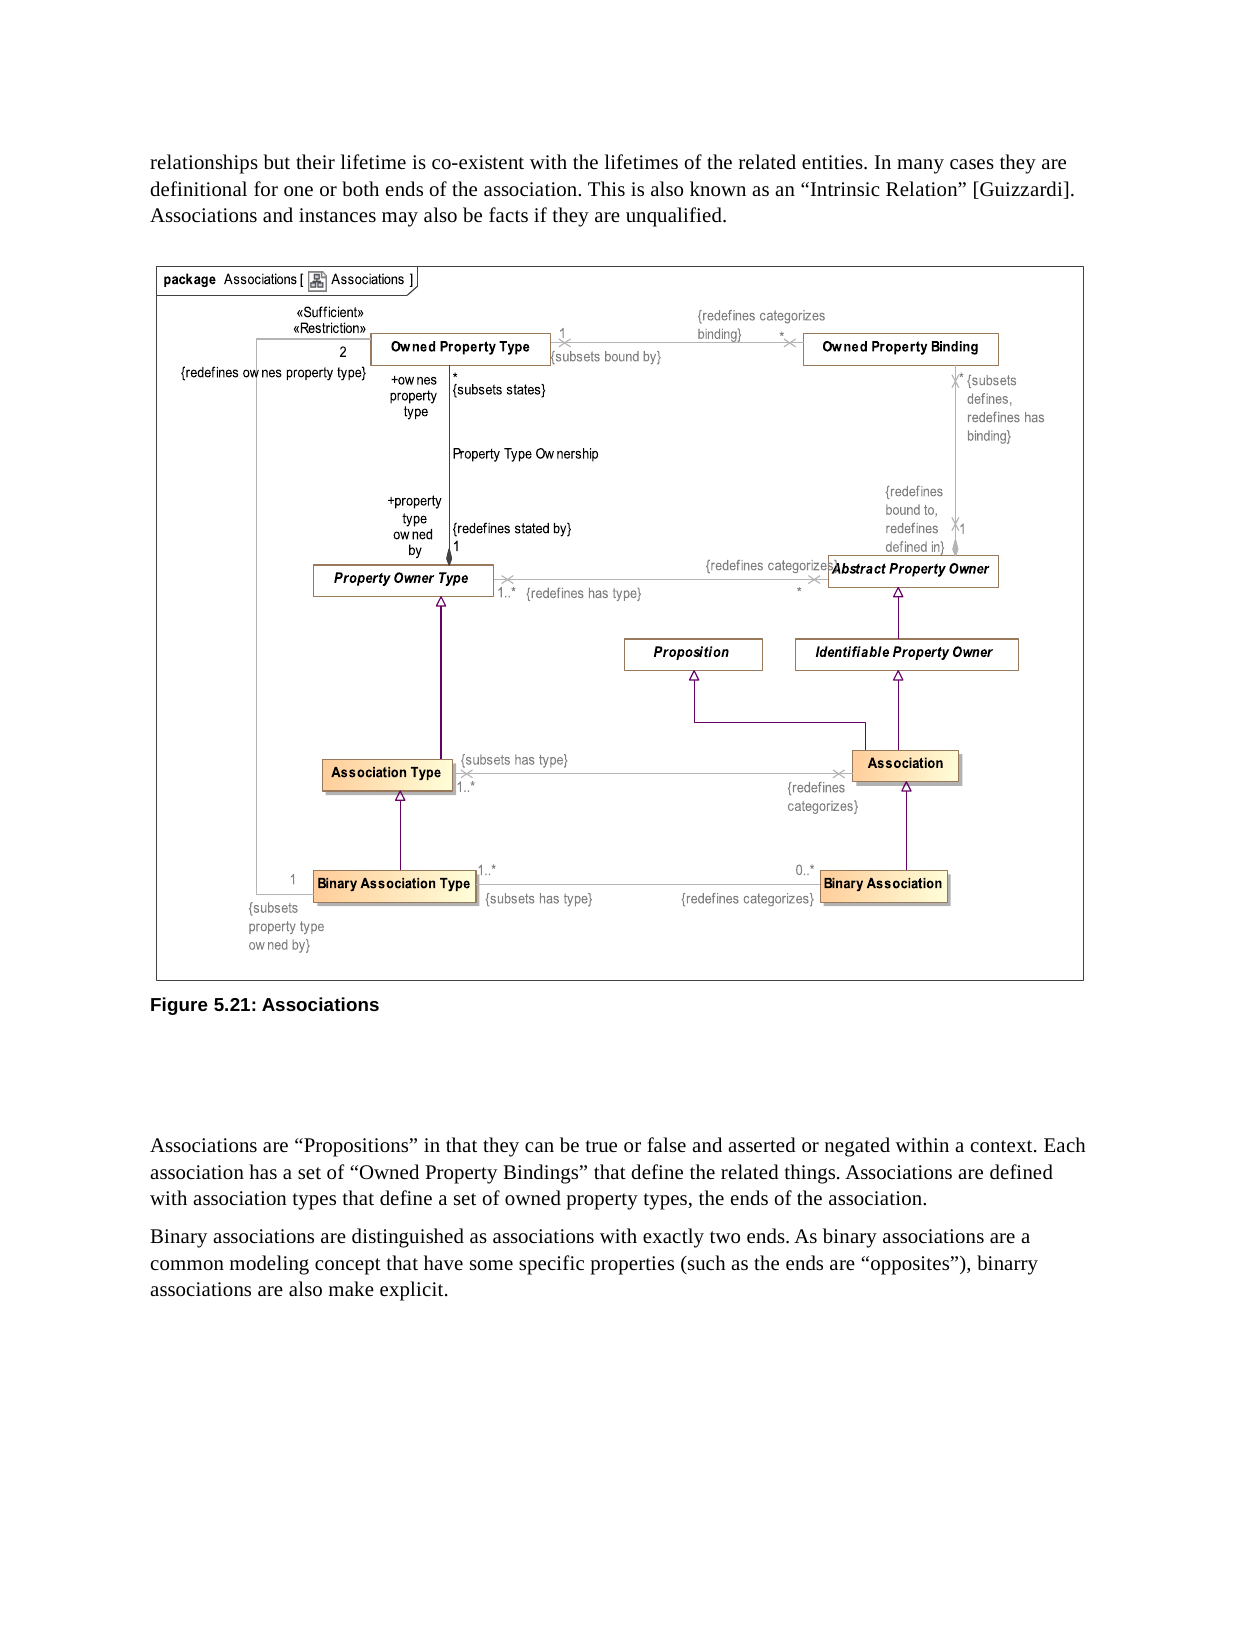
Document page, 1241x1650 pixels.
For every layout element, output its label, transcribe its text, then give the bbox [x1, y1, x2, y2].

text relationships but their lifetime is co-existent with the lifetimes of the related entities. In many cases they are definitional for one or both ends of the association. This is also known as an “Intrinsic Relation” [Guizzardi]. Associations and instances may also be facts if they are unqualified. [150, 150, 1090, 227]
text Associations are “Propositions” in that they can be true or false and asserted or negated within a context. Each association has a set of “Owned Property Bindings” that define the related things. Associations are defined with association types that define a set of owned property types, the ends of the association. [150, 1015, 1090, 1210]
text [150, 241, 1090, 259]
text Binary associations are distinguished as associations with exactly two ends. As binary associations are a common modeling concept that have some specific properties (such as the ends are “opposites”), binarry associations are also make explicit. [150, 1224, 1090, 1301]
text Figure 5.21: Associations [150, 987, 1090, 1015]
